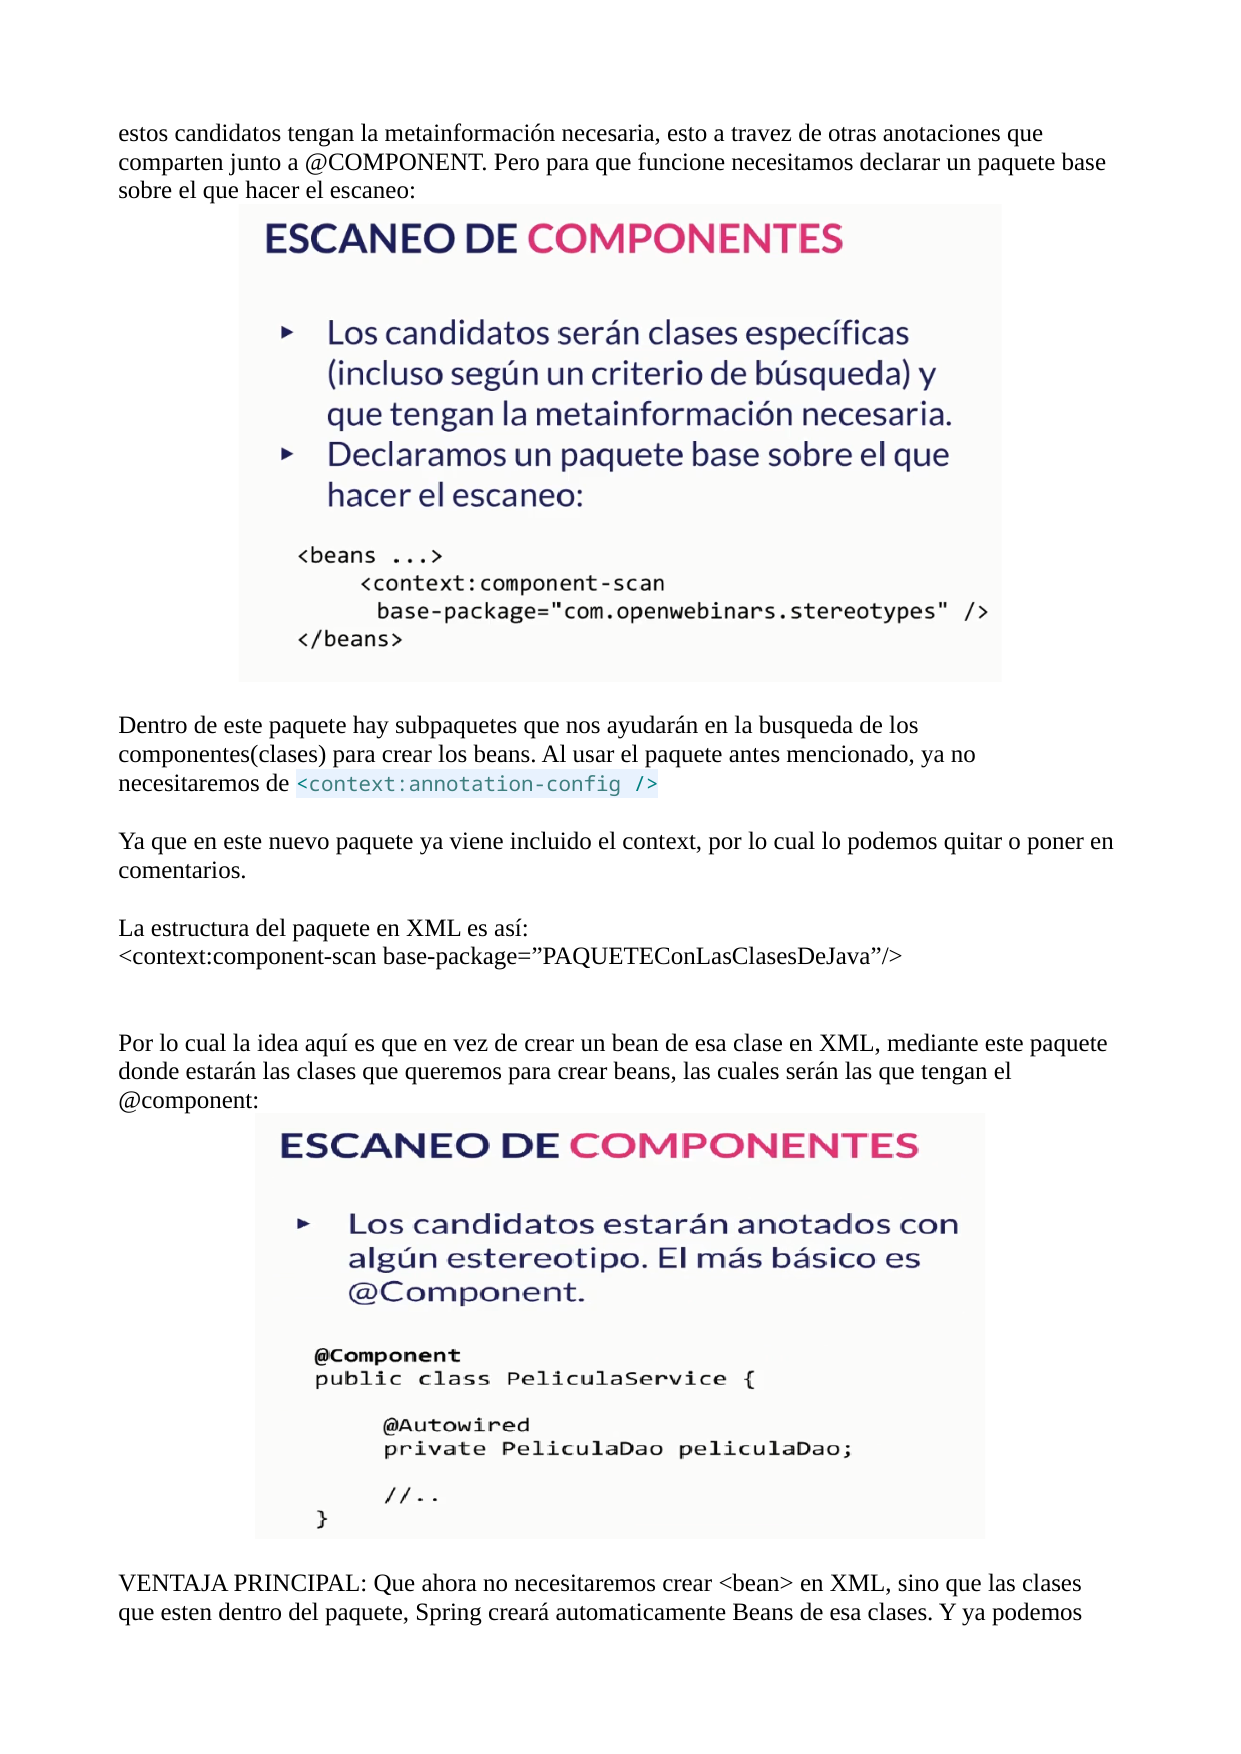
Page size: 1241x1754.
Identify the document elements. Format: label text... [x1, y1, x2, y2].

text estos candidatos tengan la metainformación necesaria, esto a travez de otras anotaciones que comparten junto a @COMPONENT. Pero para que funcione necesitamos declarar un paquete base sobre el que hacer el escaneo: [118, 118, 1122, 204]
text Ya que en este nuevo paquete ya viene incluido el context, por lo cual lo podemos quitar o poner en comentarios. [118, 826, 1122, 884]
text VENTAJA PRINCIPAL: Que ahora no necesitaremos crear <bean> en XML, sino que las clases que esten dentro del paquete, Spring creará automaticamente Beans de esa clases. Y ya podemos [118, 1568, 1122, 1625]
text La estructura del paquete en XML es así: [118, 913, 1122, 941]
text Por lo cual la idea aquí es que en vez de crear un bean de esa clase en XML, mediante este paquete donde estarán las clases que queremos para crear beans, las cuales serán las que tengan el @component: [118, 1028, 1122, 1114]
text <context:component-scan base-package=”PAQUETEConLasClasesDeJava”/> [118, 941, 1122, 970]
text Dentro de este paquete hay subpaquetes que nos ayudarán en la busqueda de los componentes(clases) para crear los beans. Al usar el paquete antes mencionado, ya no necesitaremos de <context:annotation-config /> [118, 711, 1122, 798]
